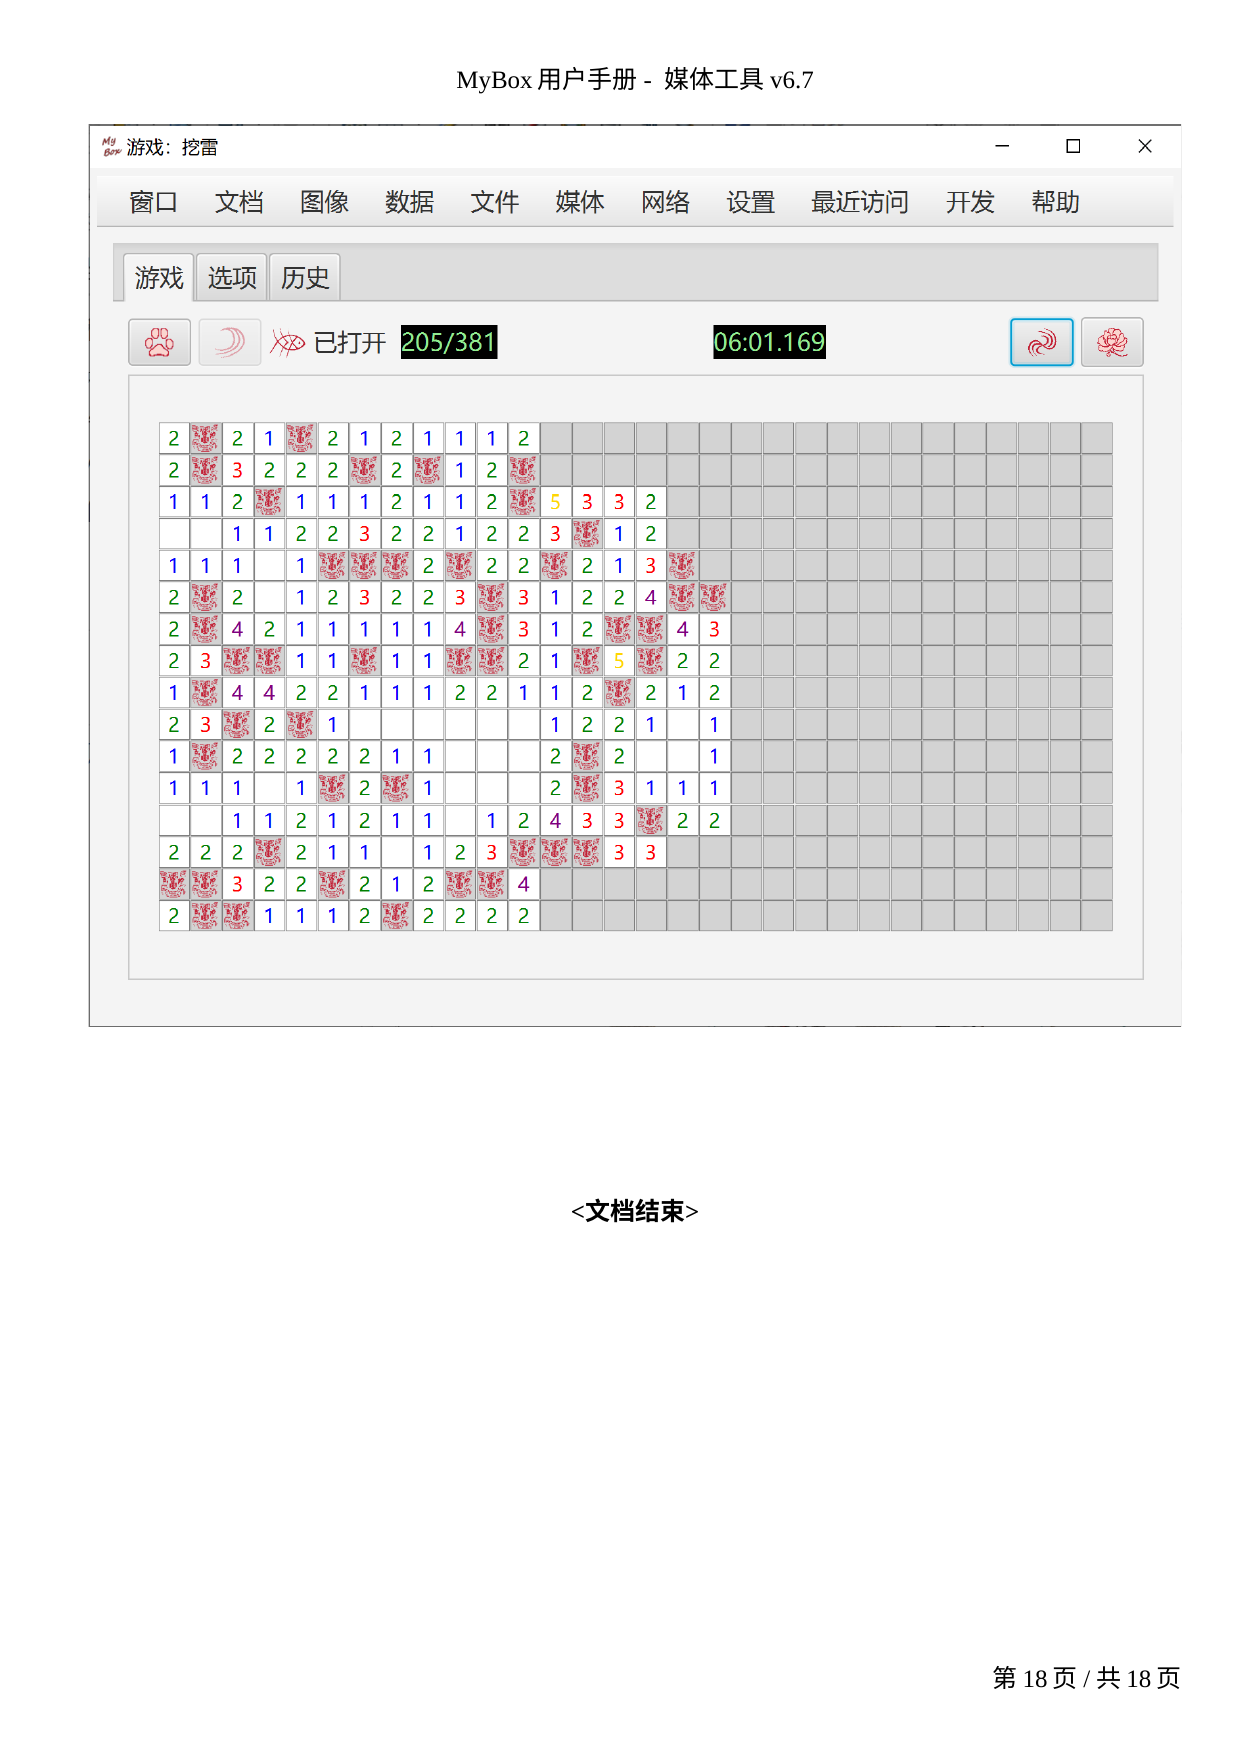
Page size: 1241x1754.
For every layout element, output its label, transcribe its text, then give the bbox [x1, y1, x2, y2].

picture [88, 124, 1182, 1027]
text <文档结束> [88, 1192, 1181, 1228]
